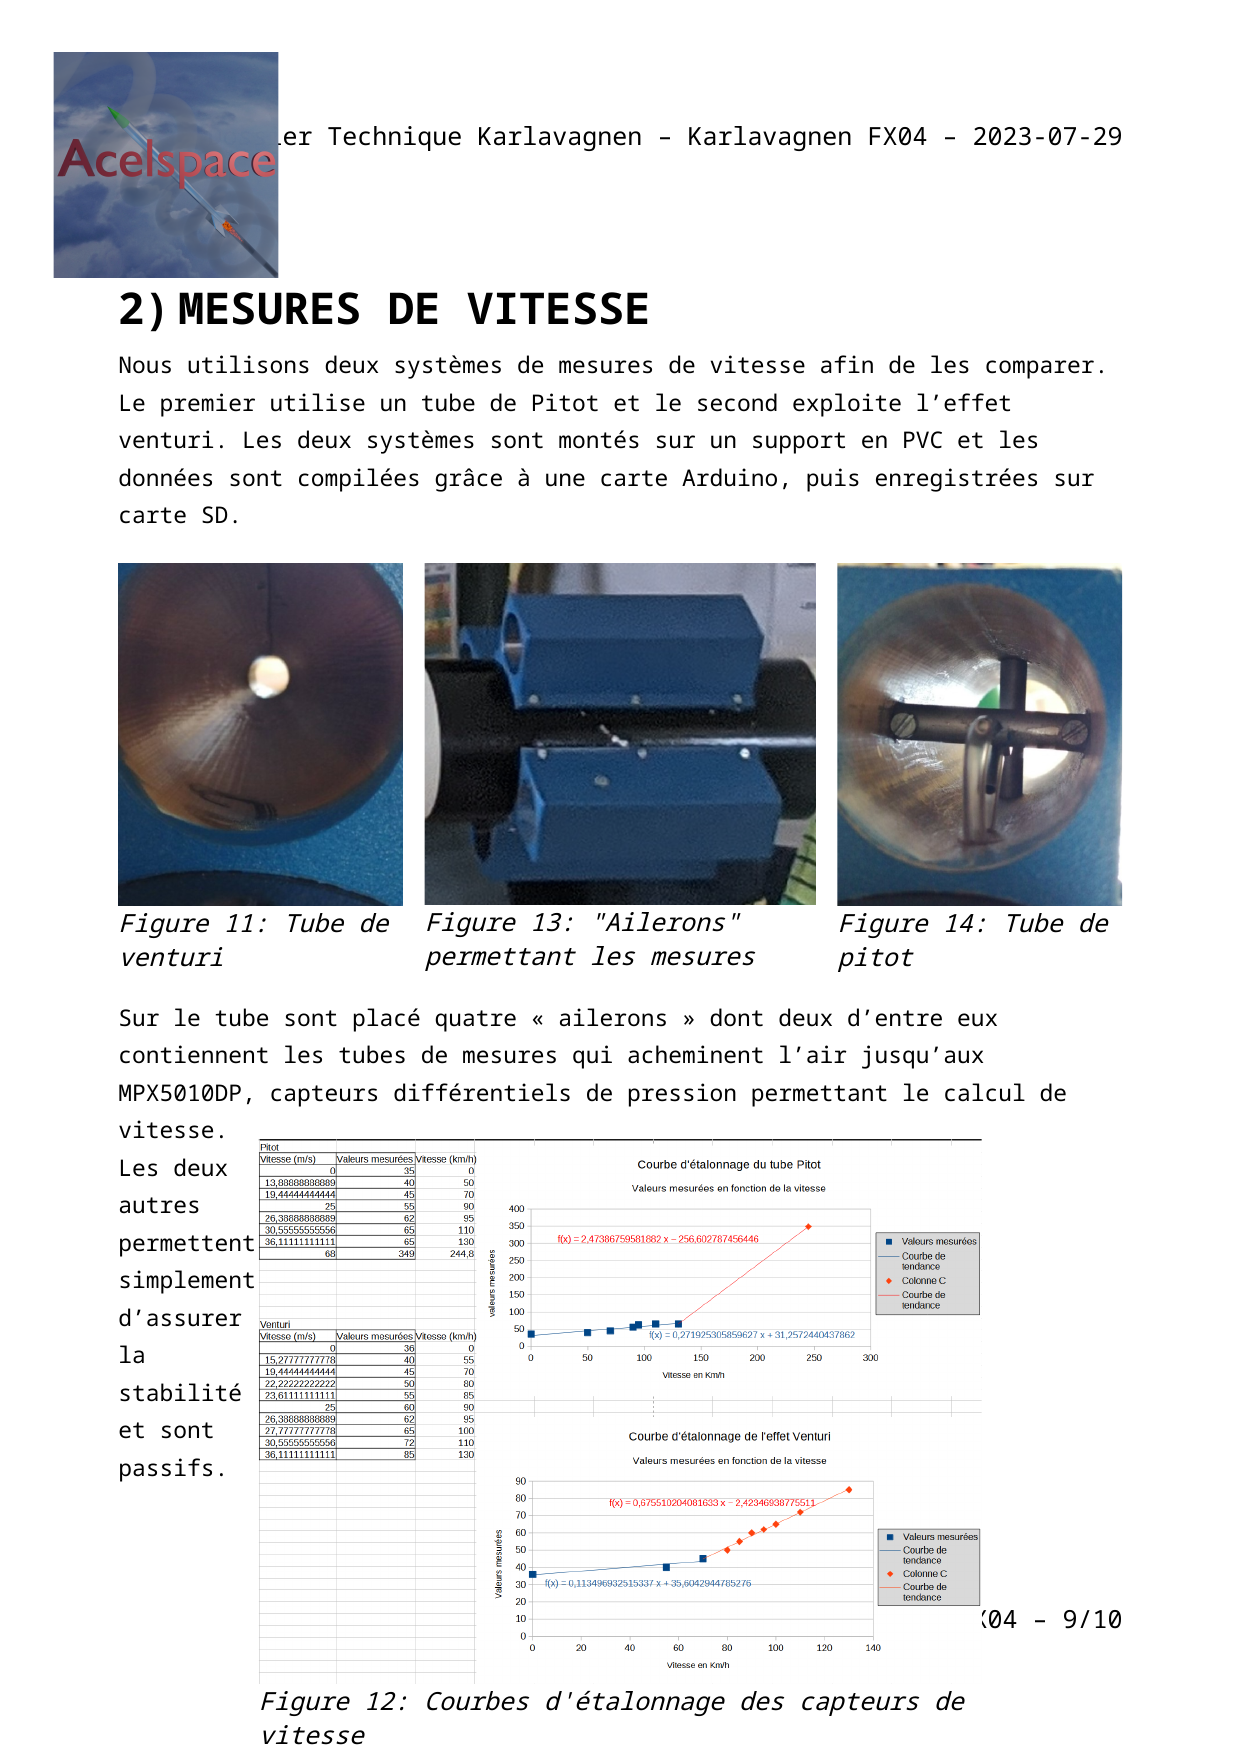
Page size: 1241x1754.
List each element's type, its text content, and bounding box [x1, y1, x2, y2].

picture [837, 563, 1123, 906]
text Figure 11: Tube de venturi [118, 906, 403, 974]
picture [118, 563, 403, 906]
text Sur le tube sont placé quatre « ailerons » dont deux d’entre eux contiennent les tubes de mesures qui acheminent l’air jusqu’aux MPX5010DP, capteurs différentiels de pression permettant le calcul de vitesse. Les deux autres permettent simplement d’assurer la stabilité et sont passifs. [118, 551, 1122, 1483]
text Figure 12: Courbes d'étalonnage des capteurs de vitesse [259, 1684, 982, 1752]
text Figure 14: Tube de pitot [837, 906, 1122, 974]
picture [53, 52, 279, 278]
text Figure 13: "Ailerons" permettant les mesures [424, 905, 816, 973]
text Nous utilisons deux systèmes de mesures de vitesse afin de les comparer. Le premier utilise un tube de Pitot et le second exploite l’effet venturi. Les deux systèmes sont montés sur un support en PVC et les données sont compilées grâce à une carte Arduino, puis enregistrées sur carte SD. [118, 349, 1122, 531]
picture [424, 563, 816, 905]
picture [258, 1139, 982, 1684]
subtitle Mesures de vitesse [118, 202, 1122, 337]
